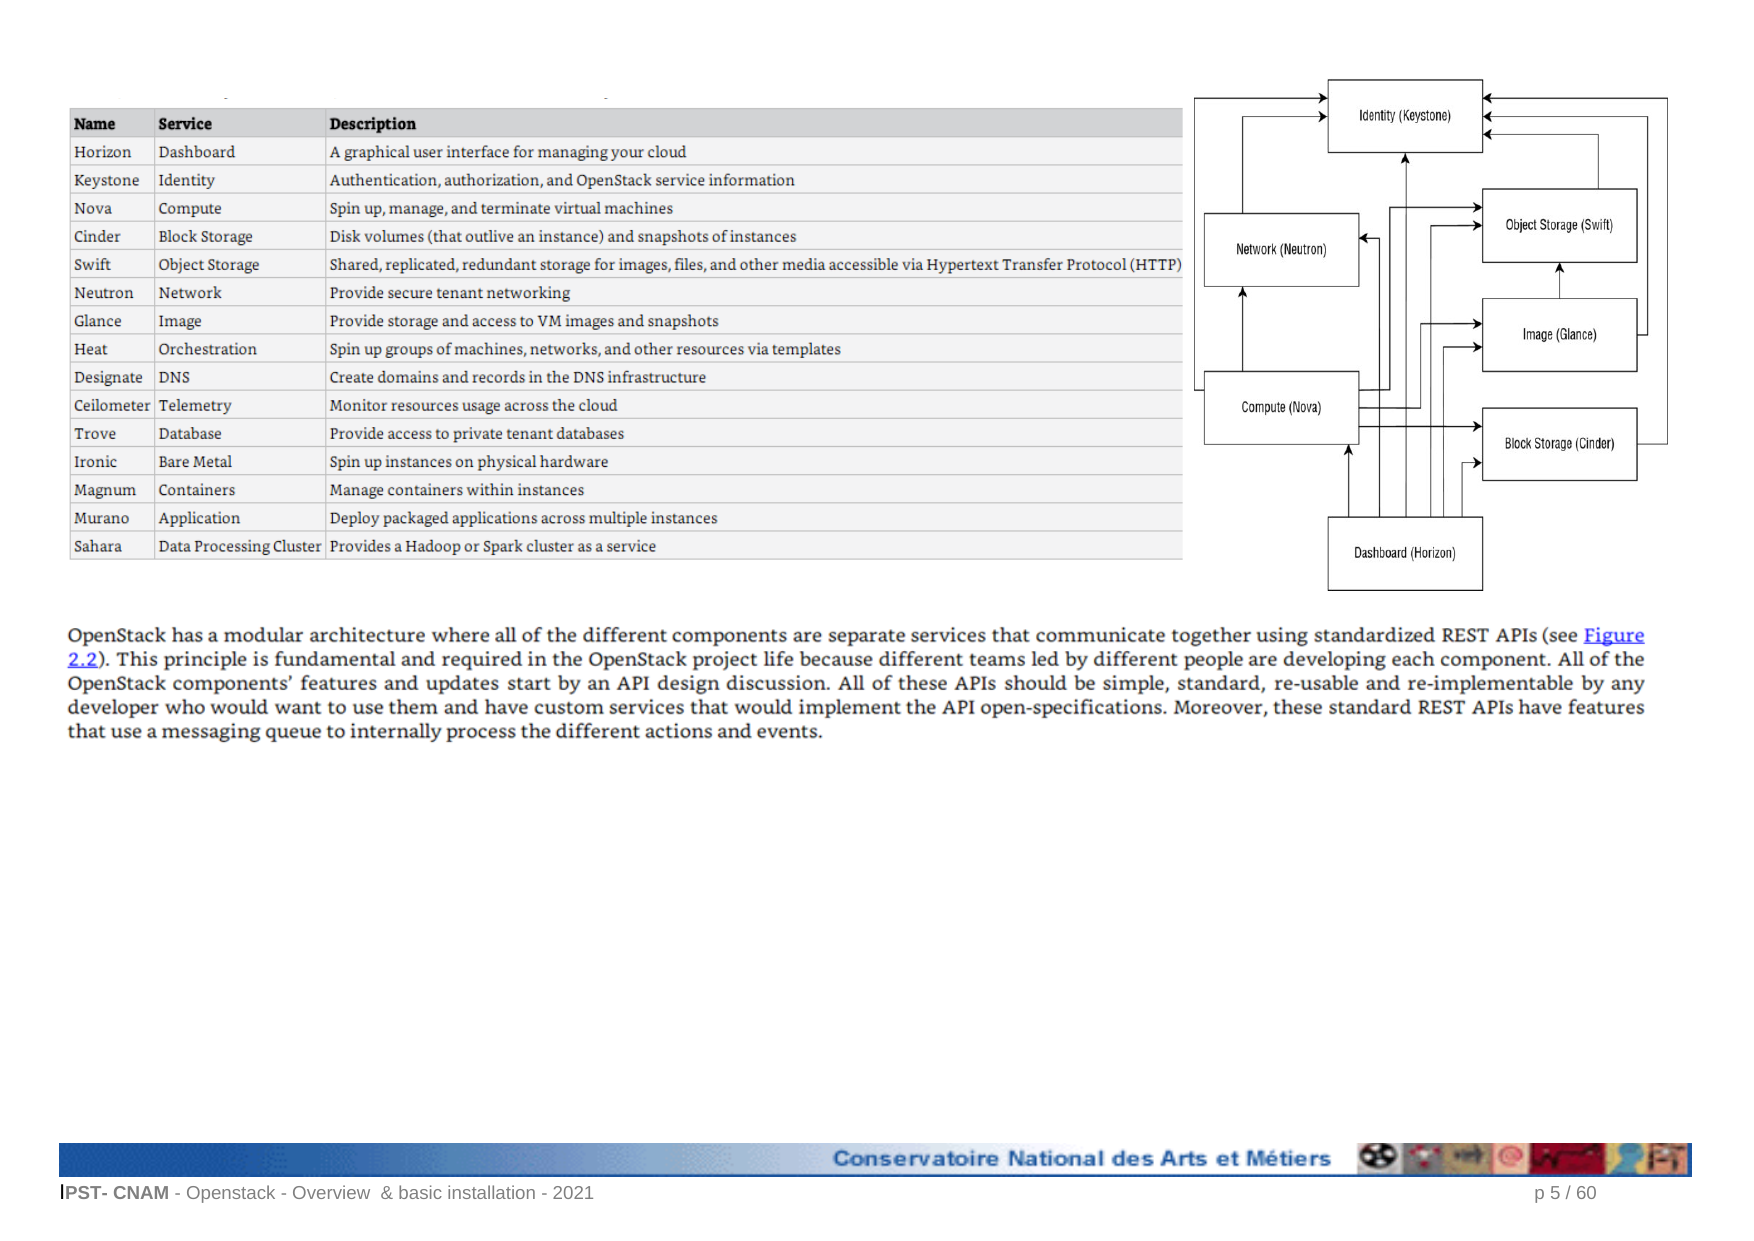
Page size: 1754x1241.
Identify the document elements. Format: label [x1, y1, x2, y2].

picture [60, 74, 1689, 598]
